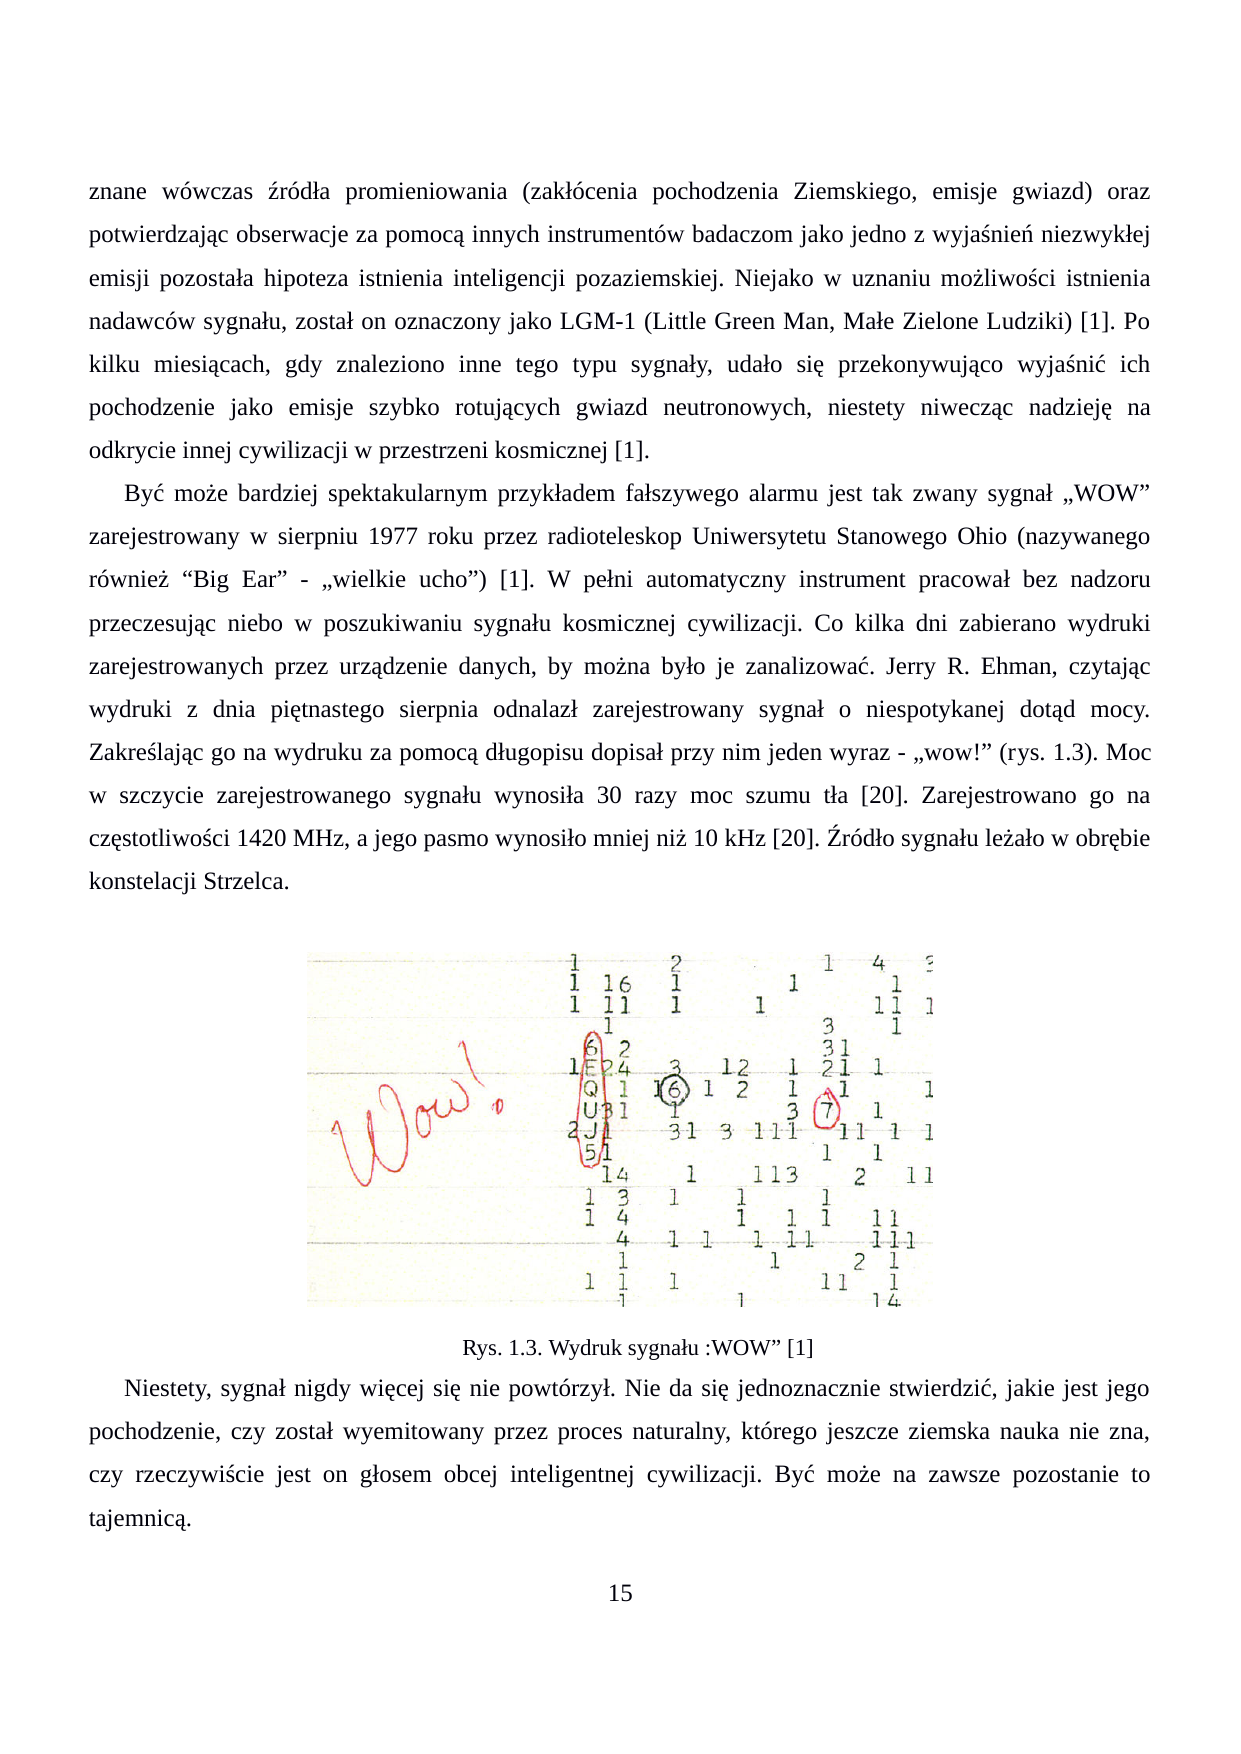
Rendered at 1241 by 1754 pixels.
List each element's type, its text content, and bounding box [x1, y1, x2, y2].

text Rys. 1.3. Wydruk sygnału :WOW” [1] [88, 953, 1152, 1360]
picture [307, 952, 933, 1307]
text Być może bardziej spektakularnym przykładem fałszywego alarmu jest tak zwany sygnał „WOW” zarejestrowany w sierpniu 1977 roku przez radioteleskop Uniwersytetu Stanowego Ohio (nazywanego również “Big Ear” - „wielkie ucho”) [1]. W pełni automatyczny instrument pracował bez nadzoru przeczesując niebo w poszukiwaniu sygnału kosmicznej cywilizacji. Co kilka dni zabierano wydruki zarejestrowanych przez urządzenie danych, by można było je zanalizować. Jerry R. Ehman, czytając wydruki z dnia piętnastego sierpnia odnalazł zarejestrowany sygnał o niespotykanej dotąd mocy. Zakreślając go na wydruku za pomocą długopisu dopisał przy nim jeden wyraz - „wow!” (rys. 1.3). Moc w szczycie zarejestrowanego sygnału wynosiła 30 razy moc szumu tła [20]. Zarejestrowano go na częstotliwości 1420 MHz, a jego pasmo wynosiło mniej niż 10 kHz [20]. Źródło sygnału leżało w obrębie konstelacji Strzelca. [88, 478, 1152, 895]
text znane wówczas źródła promieniowania (zakłócenia pochodzenia Ziemskiego, emisje gwiazd) oraz potwierdzając obserwacje za pomocą innych instrumentów badaczom jako jedno z wyjaśnień niezwykłej emisji pozostała hipoteza istnienia inteligencji pozaziemskiej. Niejako w uznaniu możliwości istnienia nadawców sygnału, został on oznaczony jako LGM-1 (Little Green Man, Małe Zielone Ludziki) [1]. Po kilku miesiącach, gdy znaleziono inne tego typu sygnały, udało się przekonywująco wyjaśnić ich pochodzenie jako emisje szybko rotujących gwiazd neutronowych, niestety niwecząc nadzieję na odkrycie innej cywilizacji w przestrzeni kosmicznej [1]. [88, 176, 1152, 464]
text Niestety, sygnał nigdy więcej się nie powtórzył. Nie da się jednoznacznie stwierdzić, jakie jest jego pochodzenie, czy został wyemitowany przez proces naturalny, którego jeszcze ziemska nauka nie zna, czy rzeczywiście jest on głosem obcej inteligentnej cywilizacji. Być może na zawsze pozostanie to tajemnicą. [88, 1373, 1152, 1531]
